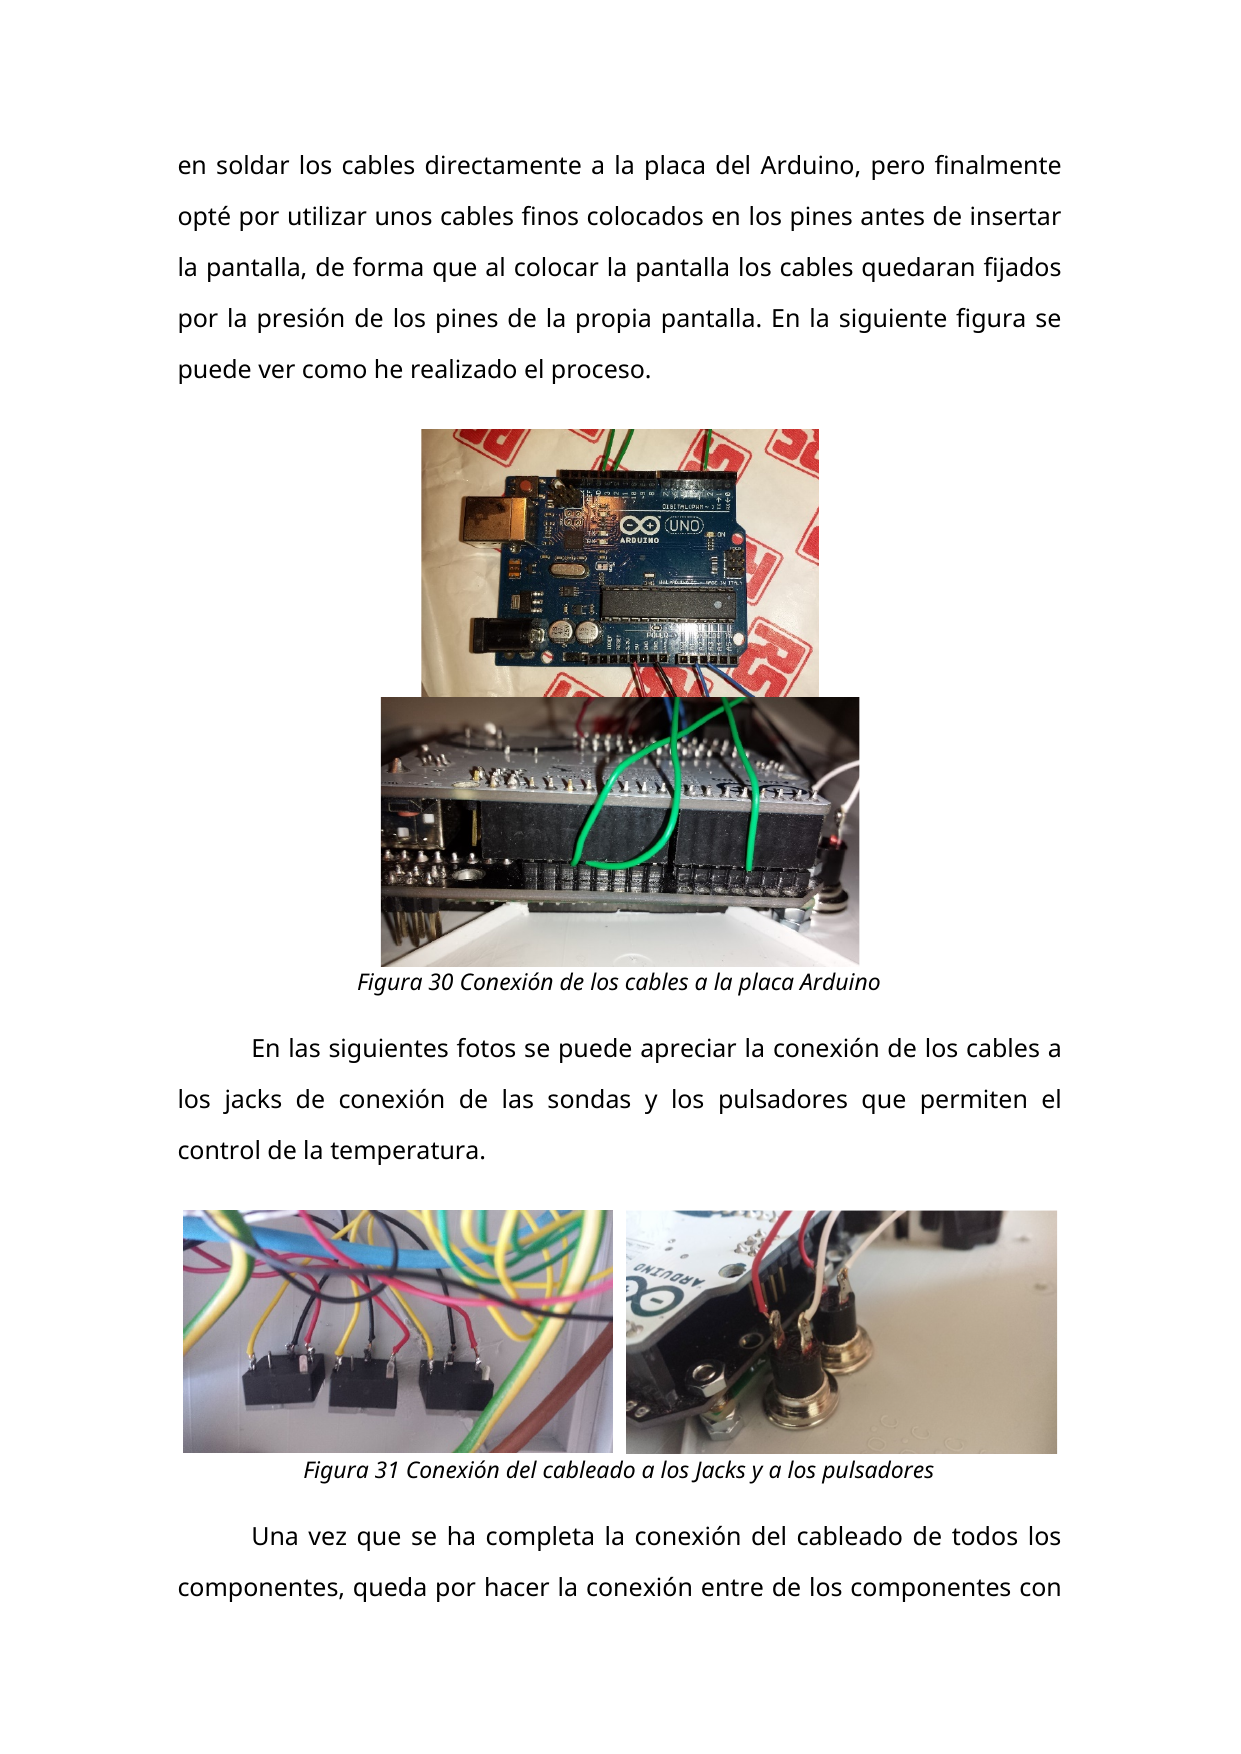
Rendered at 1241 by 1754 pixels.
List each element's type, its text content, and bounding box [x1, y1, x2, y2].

text en soldar los cables directamente a la placa del Arduino, pero finalmente opté por utilizar unos cables finos colocados en los pines antes de insertar la pantalla, de forma que al colocar la pantalla los cables quedaran fijados por la presión de los pines de la propia pantalla. En la siguiente figura se puede ver como he realizado el proceso. [177, 148, 1063, 386]
text Una vez que se ha completa la conexión del cableado de todos los componentes, queda por hacer la conexión entre de los componentes con [177, 1518, 1063, 1603]
text Figura 31 Conexión del cableado a los Jacks y a los pulsadores [177, 1453, 1063, 1485]
text Figura 30 Conexión de los cables a la placa Arduino [177, 966, 1063, 997]
text En las siguientes fotos se puede apreciar la conexión de los cables a los jacks de conexión de las sondas y los pulsadores que permiten el control de la temperatura. [177, 1031, 1063, 1167]
